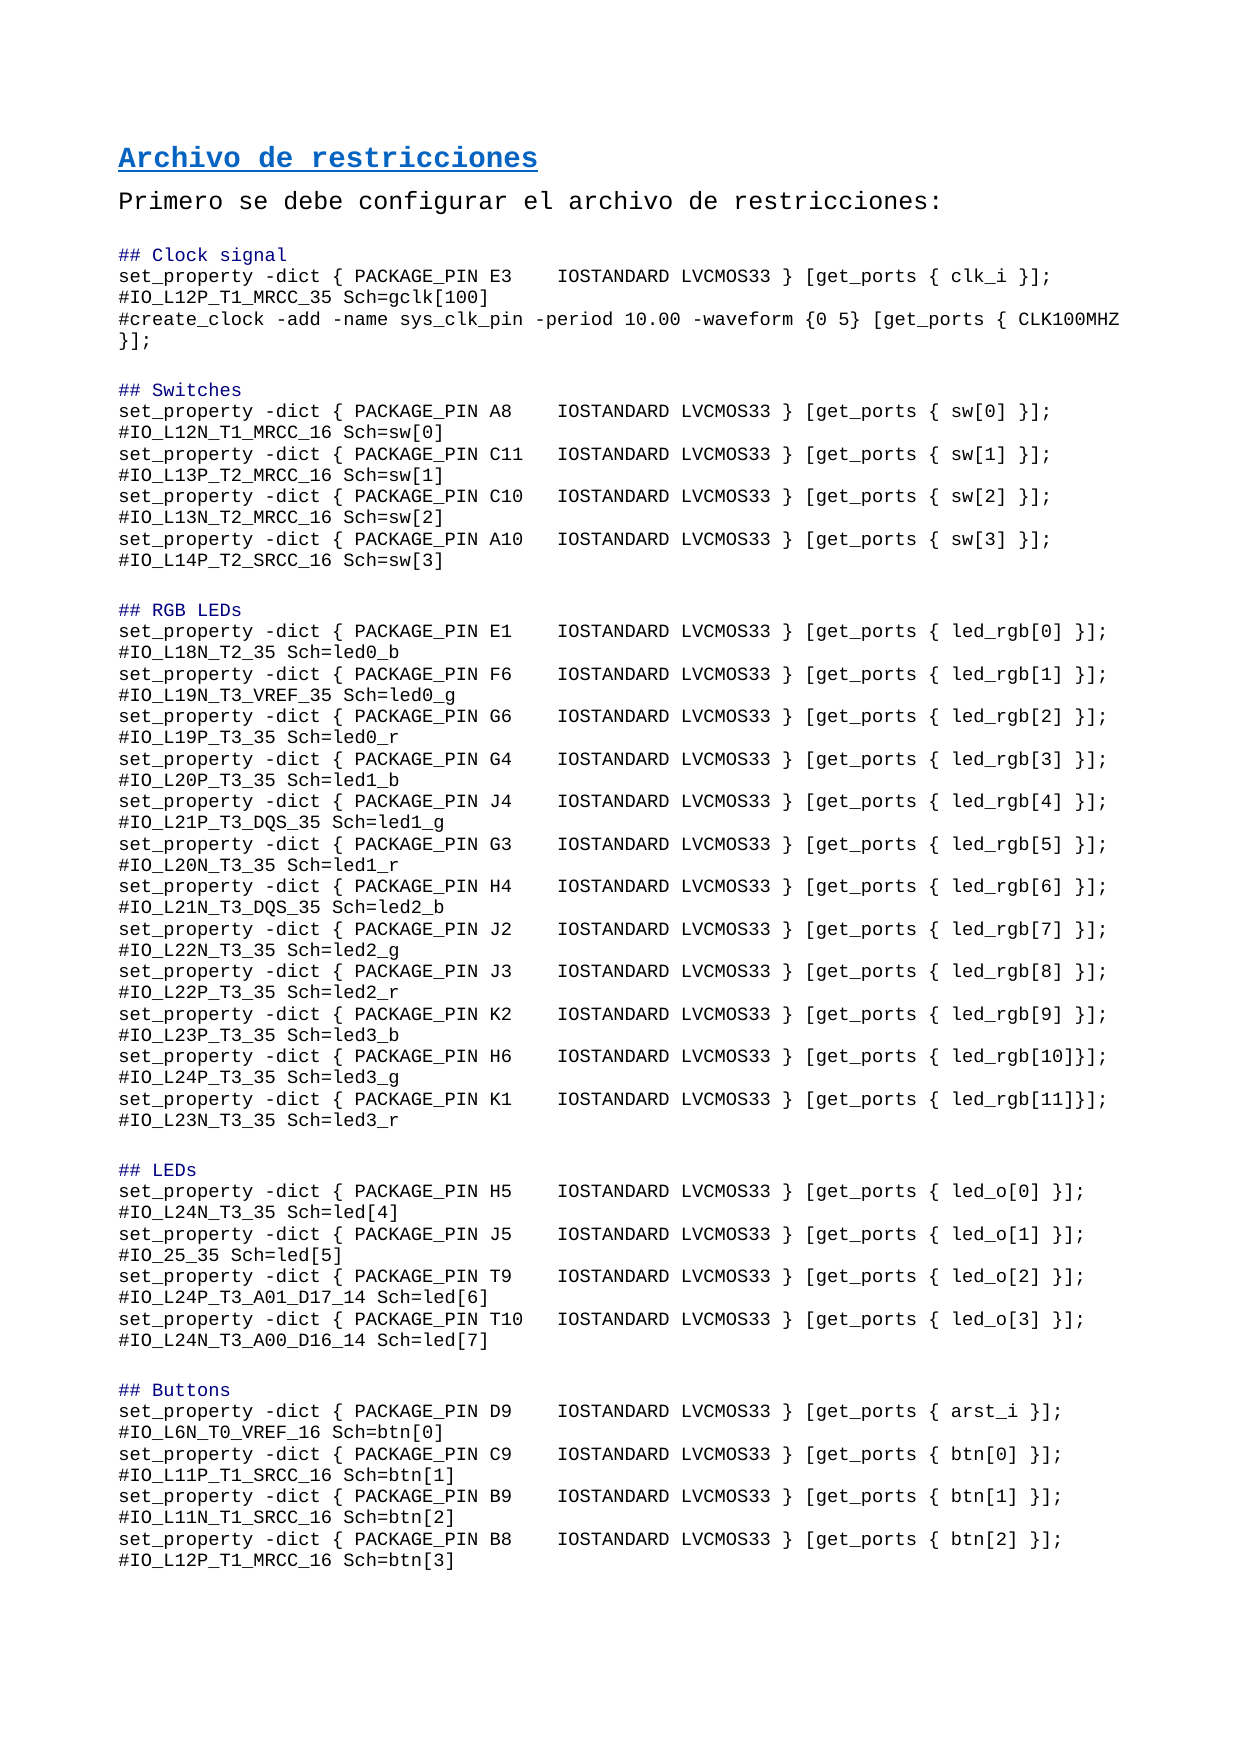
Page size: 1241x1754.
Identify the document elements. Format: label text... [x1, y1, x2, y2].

subtitle Archivo de restricciones [118, 143, 1122, 176]
text set_property -dict { PACKAGE_PIN K2 IOSTANDARD LVCMOS33 } [get_ports { led_rgb[9] }]; #IO_L23P_T3_35 Sch=led3_b [118, 1004, 1122, 1047]
text set_property -dict { PACKAGE_PIN J4 IOSTANDARD LVCMOS33 } [get_ports { led_rgb[4] }]; #IO_L21P_T3_DQS_35 Sch=led1_g [118, 792, 1122, 834]
text set_property -dict { PACKAGE_PIN T9 IOSTANDARD LVCMOS33 } [get_ports { led_o[2] }]; #IO_L24P_T3_A01_D17_14 Sch=led[6] [118, 1267, 1122, 1309]
text #create_clock -add -name sys_clk_pin -period 10.00 -waveform {0 5} [get_ports { CLK100MHZ }]; [118, 309, 1122, 352]
text set_property -dict { PACKAGE_PIN D9 IOSTANDARD LVCMOS33 } [get_ports { arst_i }]; #IO_L6N_T0_VREF_16 Sch=btn[0] [118, 1402, 1122, 1444]
text set_property -dict { PACKAGE_PIN B9 IOSTANDARD LVCMOS33 } [get_ports { btn[1] }]; #IO_L11N_T1_SRCC_16 Sch=btn[2] [118, 1487, 1122, 1529]
text set_property -dict { PACKAGE_PIN E3 IOSTANDARD LVCMOS33 } [get_ports { clk_i }]; #IO_L12P_T1_MRCC_35 Sch=gclk[100] [118, 267, 1122, 309]
text set_property -dict { PACKAGE_PIN C11 IOSTANDARD LVCMOS33 } [get_ports { sw[1] }]; #IO_L13P_T2_MRCC_16 Sch=sw[1] [118, 444, 1122, 487]
text set_property -dict { PACKAGE_PIN B8 IOSTANDARD LVCMOS33 } [get_ports { btn[2] }]; #IO_L12P_T1_MRCC_16 Sch=btn[3] [118, 1529, 1122, 1572]
text set_property -dict { PACKAGE_PIN A8 IOSTANDARD LVCMOS33 } [get_ports { sw[0] }]; #IO_L12N_T1_MRCC_16 Sch=sw[0] [118, 402, 1122, 444]
text ## RGB LEDs [118, 601, 1122, 622]
text set_property -dict { PACKAGE_PIN K1 IOSTANDARD LVCMOS33 } [get_ports { led_rgb[11]}]; #IO_L23N_T3_35 Sch=led3_r [118, 1089, 1122, 1132]
text set_property -dict { PACKAGE_PIN T10 IOSTANDARD LVCMOS33 } [get_ports { led_o[3] }]; #IO_L24N_T3_A00_D16_14 Sch=led[7] [118, 1309, 1122, 1352]
text set_property -dict { PACKAGE_PIN A10 IOSTANDARD LVCMOS33 } [get_ports { sw[3] }]; #IO_L14P_T2_SRCC_16 Sch=sw[3] [118, 529, 1122, 572]
text set_property -dict { PACKAGE_PIN H6 IOSTANDARD LVCMOS33 } [get_ports { led_rgb[10]}]; #IO_L24P_T3_35 Sch=led3_g [118, 1047, 1122, 1089]
text ## Switches [118, 381, 1122, 402]
text set_property -dict { PACKAGE_PIN G3 IOSTANDARD LVCMOS33 } [get_ports { led_rgb[5] }]; #IO_L20N_T3_35 Sch=led1_r [118, 834, 1122, 877]
text set_property -dict { PACKAGE_PIN G6 IOSTANDARD LVCMOS33 } [get_ports { led_rgb[2] }]; #IO_L19P_T3_35 Sch=led0_r [118, 707, 1122, 749]
text ## LEDs [118, 1161, 1122, 1182]
text set_property -dict { PACKAGE_PIN H4 IOSTANDARD LVCMOS33 } [get_ports { led_rgb[6] }]; #IO_L21N_T3_DQS_35 Sch=led2_b [118, 877, 1122, 919]
text Primero se debe configurar el archivo de restricciones: [118, 189, 1122, 217]
text set_property -dict { PACKAGE_PIN J5 IOSTANDARD LVCMOS33 } [get_ports { led_o[1] }]; #IO_25_35 Sch=led[5] [118, 1224, 1122, 1267]
text set_property -dict { PACKAGE_PIN E1 IOSTANDARD LVCMOS33 } [get_ports { led_rgb[0] }]; #IO_L18N_T2_35 Sch=led0_b [118, 622, 1122, 664]
text set_property -dict { PACKAGE_PIN F6 IOSTANDARD LVCMOS33 } [get_ports { led_rgb[1] }]; #IO_L19N_T3_VREF_35 Sch=led0_g [118, 664, 1122, 707]
text ## Buttons [118, 1381, 1122, 1402]
text set_property -dict { PACKAGE_PIN J3 IOSTANDARD LVCMOS33 } [get_ports { led_rgb[8] }]; #IO_L22P_T3_35 Sch=led2_r [118, 962, 1122, 1004]
text set_property -dict { PACKAGE_PIN H5 IOSTANDARD LVCMOS33 } [get_ports { led_o[0] }]; #IO_L24N_T3_35 Sch=led[4] [118, 1182, 1122, 1224]
text set_property -dict { PACKAGE_PIN J2 IOSTANDARD LVCMOS33 } [get_ports { led_rgb[7] }]; #IO_L22N_T3_35 Sch=led2_g [118, 919, 1122, 962]
text set_property -dict { PACKAGE_PIN C9 IOSTANDARD LVCMOS33 } [get_ports { btn[0] }]; #IO_L11P_T1_SRCC_16 Sch=btn[1] [118, 1444, 1122, 1487]
text set_property -dict { PACKAGE_PIN C10 IOSTANDARD LVCMOS33 } [get_ports { sw[2] }]; #IO_L13N_T2_MRCC_16 Sch=sw[2] [118, 487, 1122, 529]
text set_property -dict { PACKAGE_PIN G4 IOSTANDARD LVCMOS33 } [get_ports { led_rgb[3] }]; #IO_L20P_T3_35 Sch=led1_b [118, 749, 1122, 792]
text ## Clock signal [118, 246, 1122, 267]
